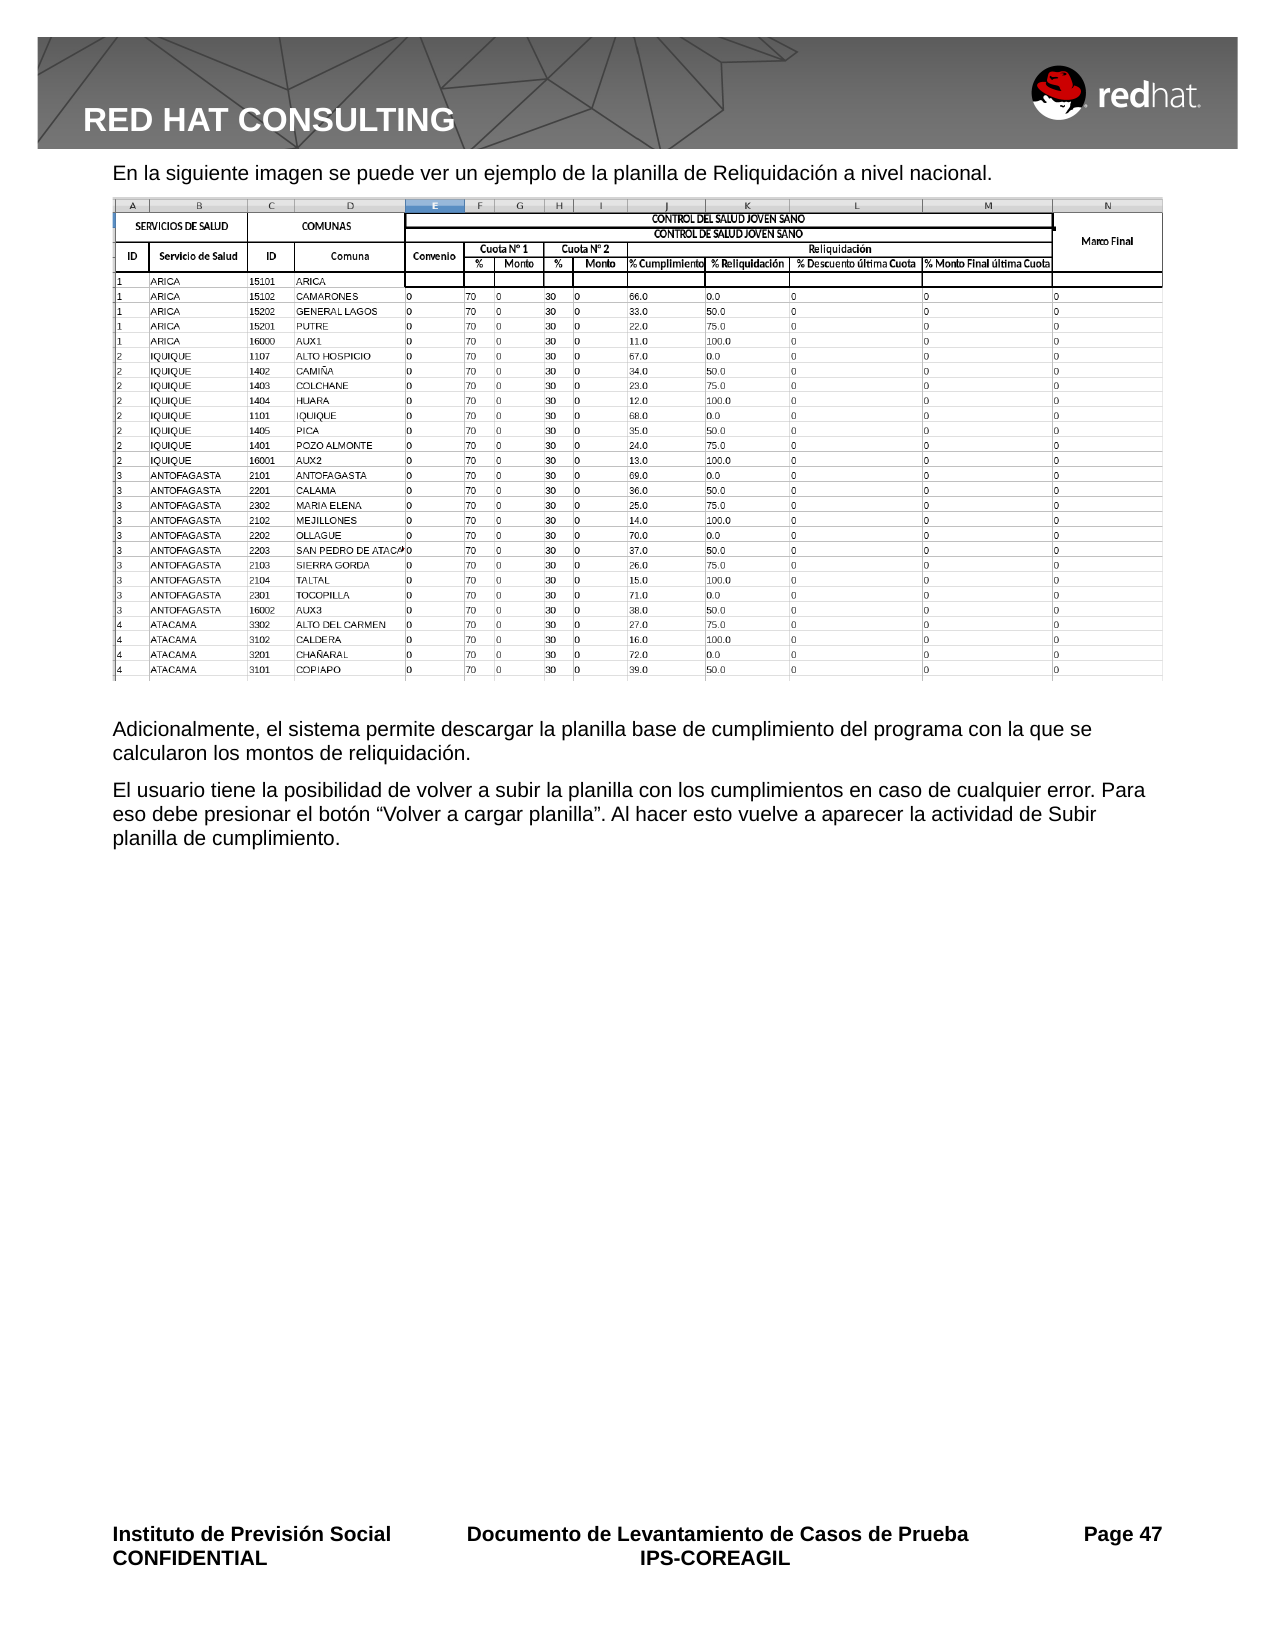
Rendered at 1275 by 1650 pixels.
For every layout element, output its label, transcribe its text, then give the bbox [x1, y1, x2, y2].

text Adicionalmente, el sistema permite descargar la planilla base de cumplimiento del programa con la que se calcularon los montos de reliquidación. [112, 717, 1162, 765]
text En la siguiente imagen se puede ver un ejemplo de la planilla de Reliquidación a nivel nacional. [112, 161, 1162, 185]
text El usuario tiene la posibilidad de volver a subir la planilla con los cumplimientos en caso de cualquier error. Para eso debe presionar el botón “Volver a cargar planilla”. Al hacer esto vuelve a aparecer la actividad de Subir planilla de cumplimiento. [112, 777, 1162, 849]
picture [37, 37, 1238, 149]
picture [112, 197, 1163, 681]
